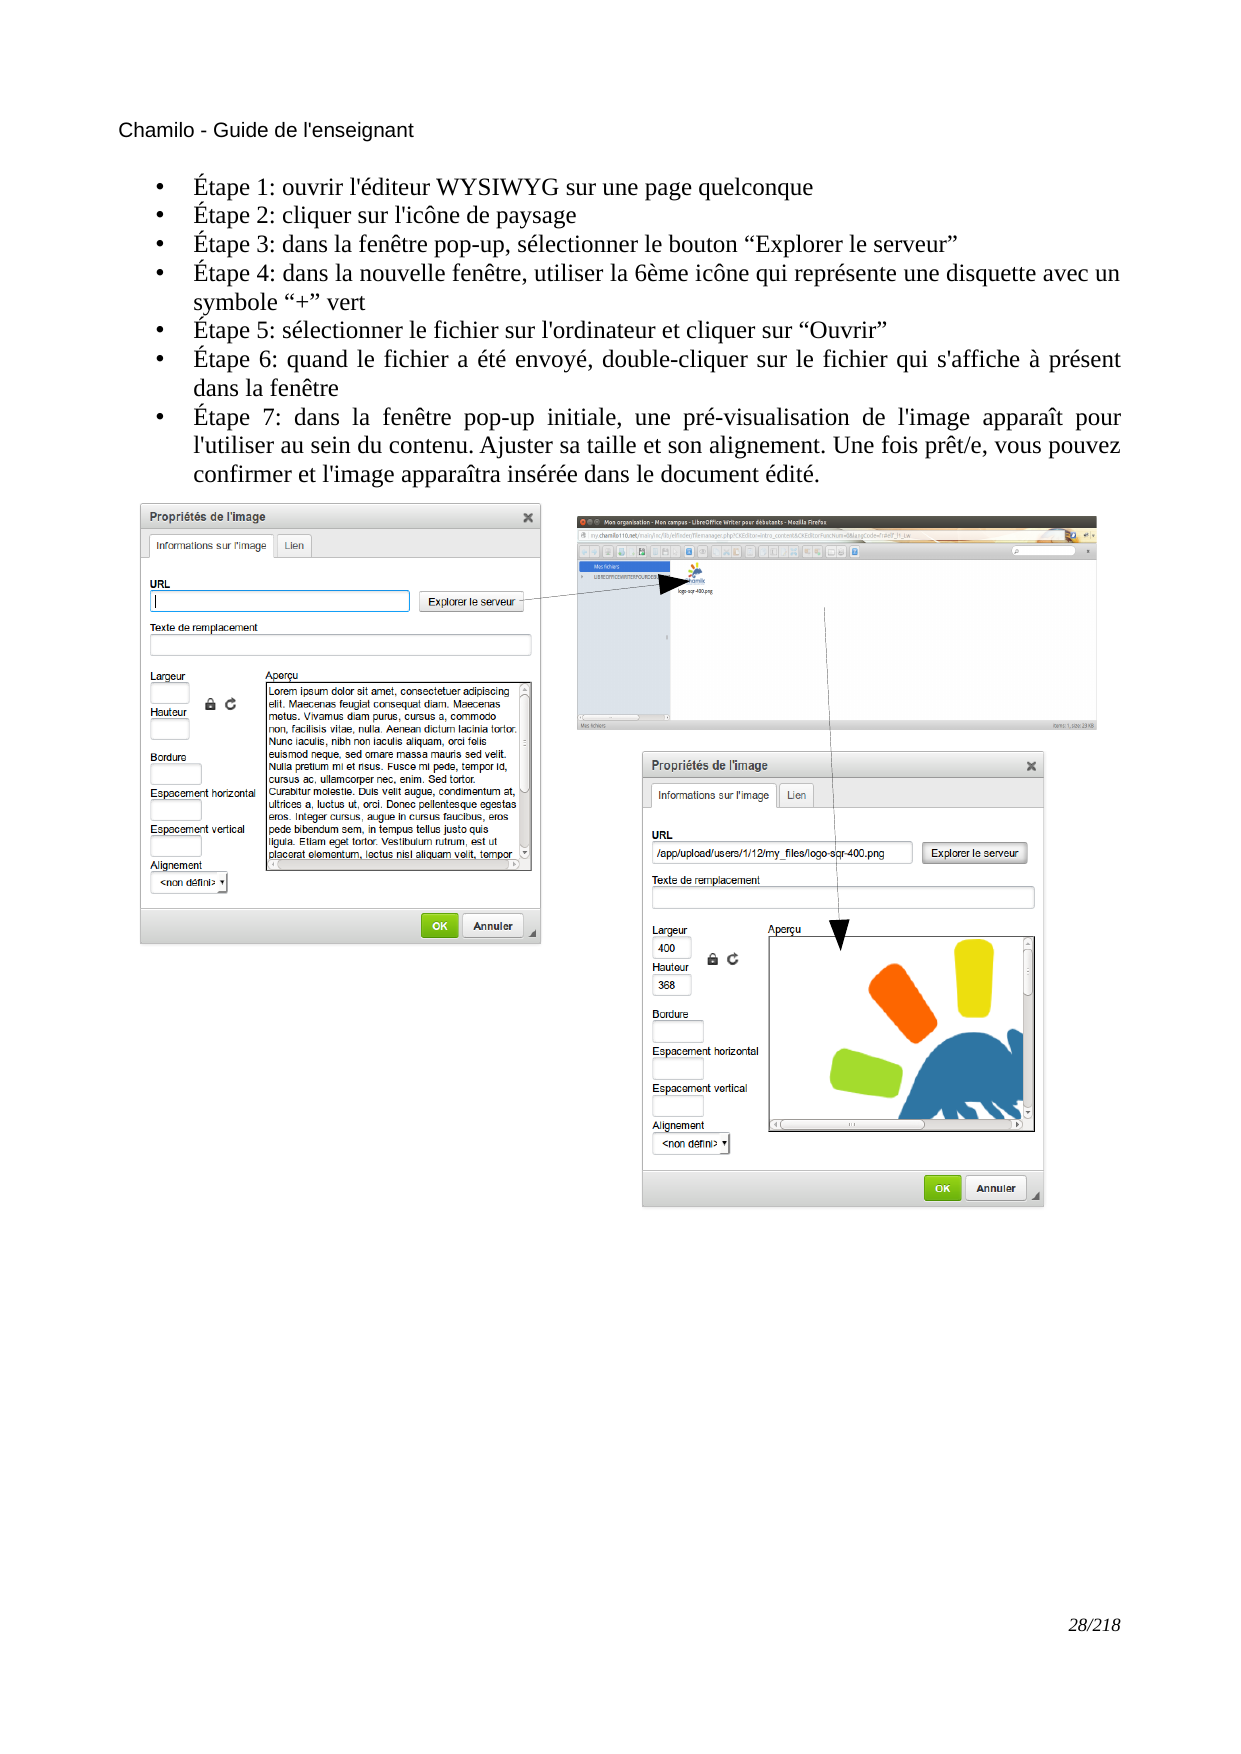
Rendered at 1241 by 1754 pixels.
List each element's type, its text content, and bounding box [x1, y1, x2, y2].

list Étape 5: sélectionner le fichier sur l'ordinateur et cliquer sur “Ouvrir” [156, 315, 1122, 344]
list Étape 2: cliquer sur l'icône de paysage [156, 200, 1122, 229]
list Étape 3: dans la fenêtre pop-up, sélectionner le bouton “Explorer le serveur” [156, 229, 1122, 258]
picture [139, 503, 543, 947]
list Étape 4: dans la nouvelle fenêtre, utiliser la 6ème icône qui représente une disquette avec un symbole “+” vert [156, 258, 1122, 315]
picture [577, 516, 1097, 730]
list Étape 1: ouvrir l'éditeur WYSIWYG sur une page quelconque [156, 172, 1122, 200]
picture [641, 751, 1047, 1211]
list Étape 7: dans la fenêtre pop-up initiale, une pré-visualisation de l'image apparaît pour l'utiliser au sein du contenu. Ajuster sa taille et son alignement. Une fois prêt/e, vous pouvez confirmer et l'image apparaîtra insérée dans le document édité. [156, 402, 1122, 488]
list Étape 6: quand le fichier a été envoyé, double-cliquer sur le fichier qui s'affiche à présent dans la fenêtre [156, 344, 1122, 402]
